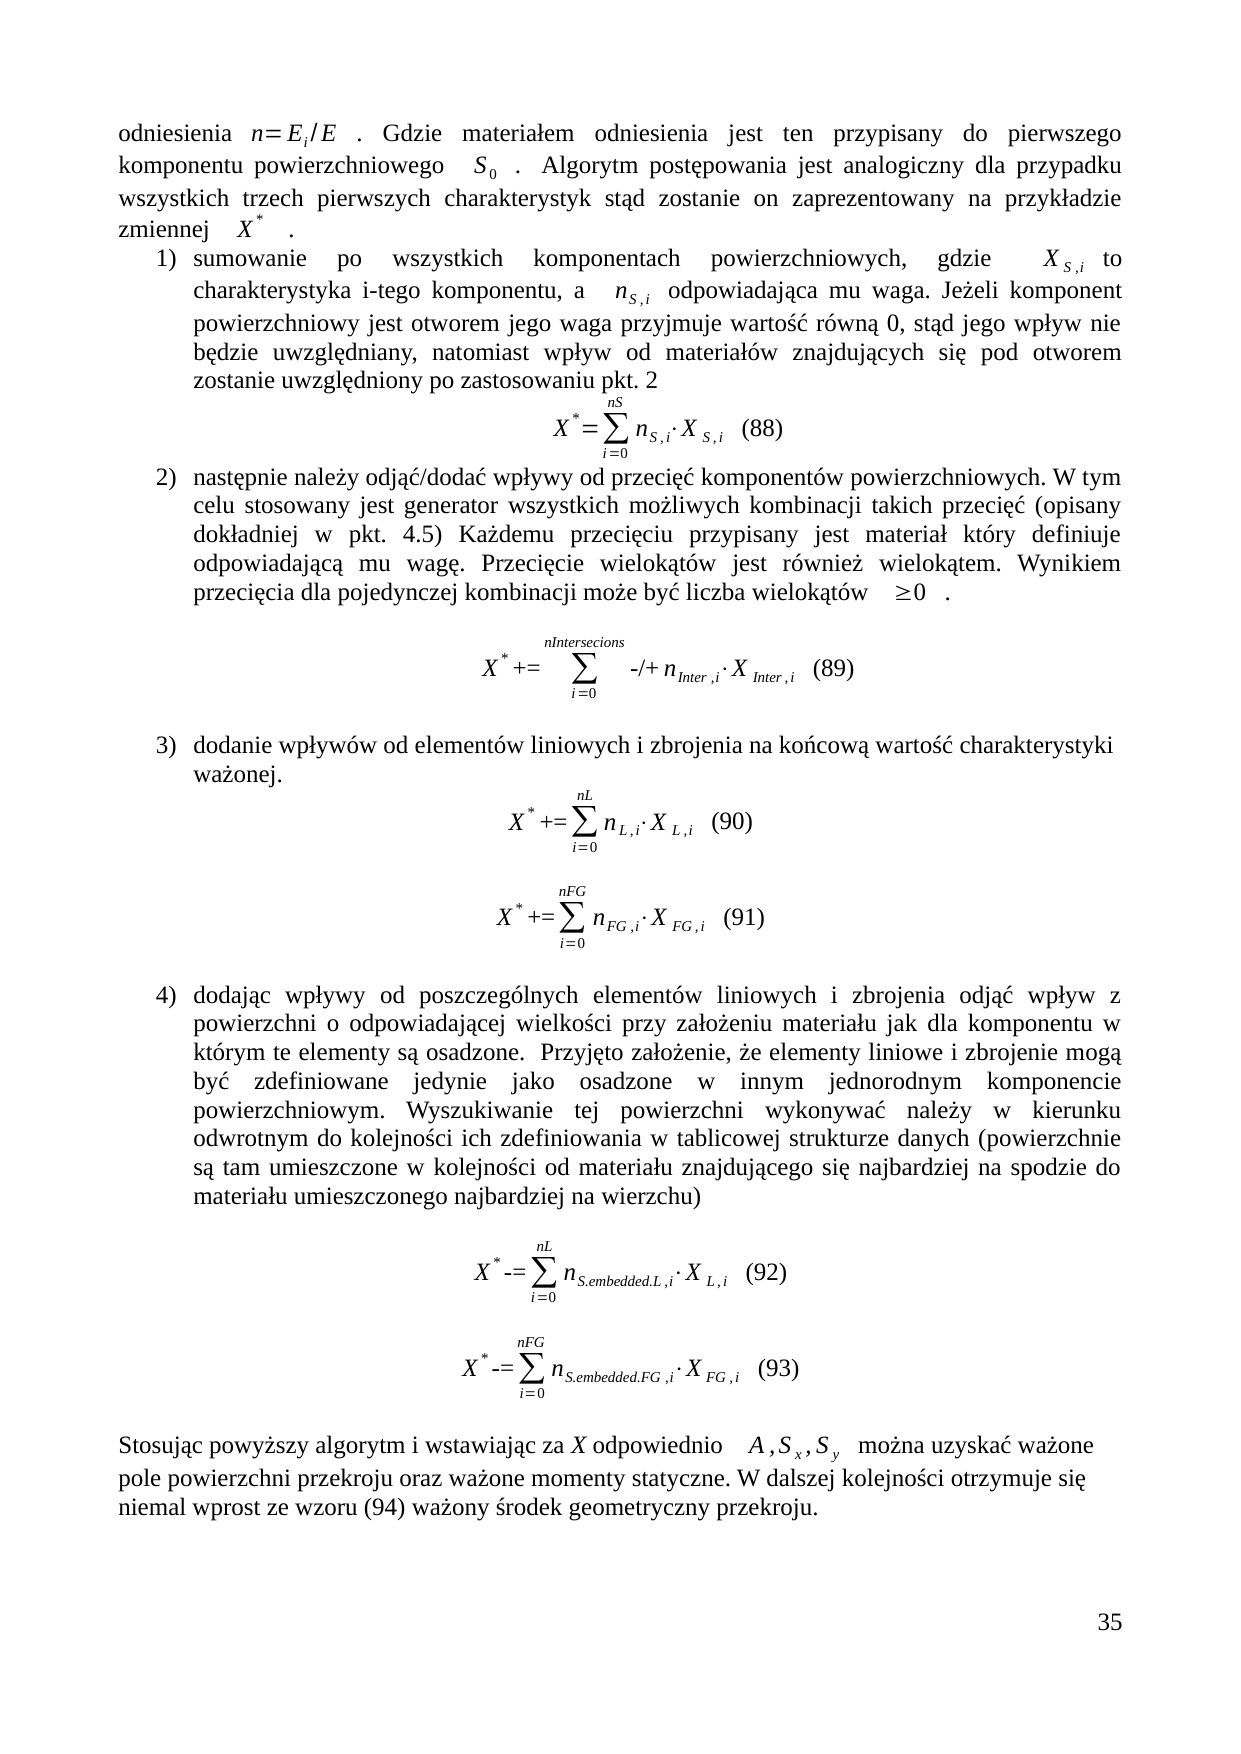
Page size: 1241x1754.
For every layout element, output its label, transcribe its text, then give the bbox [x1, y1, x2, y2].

text (91) [118, 884, 1122, 980]
text (92) [118, 1238, 1122, 1306]
list (89) [156, 634, 1122, 730]
text (93) [118, 1334, 1122, 1402]
list (88) [156, 394, 1122, 462]
text Stosując powyższy algorytm i wstawiając za X odpowiednio można uzyskać ważone pole powierzchni przekroju oraz ważone momenty statyczne. W dalszej kolejności otrzymuje się niemal wprost ze wzoru (94) ważony środek geometryczny przekroju. [118, 1431, 1122, 1520]
list dodanie wpływów od elementów liniowych i zbrojenia na końcową wartość charakterystyki ważonej. [156, 730, 1122, 788]
list sumowanie po wszystkich komponentach powierzchniowych, gdzie to charakterystyka i-tego komponentu, a odpowiadająca mu waga. Jeżeli komponent powierzchniowy jest otworem jego waga przyjmuje wartość równą 0, stąd jego wpływ nie będzie uwzględniany, natomiast wpływ od materiałów znajdujących się pod otworem zostanie uwzględniony po zastosowaniu pkt. 2 [156, 243, 1122, 394]
text (90) [118, 788, 1122, 855]
list następnie należy odjąć/dodać wpływy od przecięć komponentów powierzchniowych. W tym celu stosowany jest generator wszystkich możliwych kombinacji takich przecięć (opisany dokładniej w pkt. 4.5) Każdemu przecięciu przypisany jest materiał który definiuje odpowiadającą mu wagę. Przecięcie wielokątów jest również wielokątem. Wynikiem przecięcia dla pojedynczej kombinacji może być liczba wielokątów . [156, 462, 1122, 634]
text odniesienia. Gdzie materiałem odniesienia jest ten przypisany do pierwszego komponentu powierzchniowego . Algorytm postępowania jest analogiczny dla przypadku wszystkich trzech pierwszych charakterystyk stąd zostanie on zaprezentowany na przykładzie zmiennej . [118, 118, 1122, 243]
list dodając wpływy od poszczególnych elementów liniowych i zbrojenia odjąć wpływ z powierzchni o odpowiadającej wielkości przy założeniu materiału jak dla komponentu w którym te elementy są osadzone. Przyjęto założenie, że elementy liniowe i zbrojenie mogą być zdefiniowane jedynie jako osadzone w innym jednorodnym komponencie powierzchniowym. Wyszukiwanie tej powierzchni wykonywać należy w kierunku odwrotnym do kolejności ich zdefiniowania w tablicowej strukturze danych (powierzchnie są tam umieszczone w kolejności od materiału znajdującego się najbardziej na spodzie do materiału umieszczonego najbardziej na wierzchu) [156, 980, 1122, 1210]
text 35 [118, 1607, 1122, 1635]
